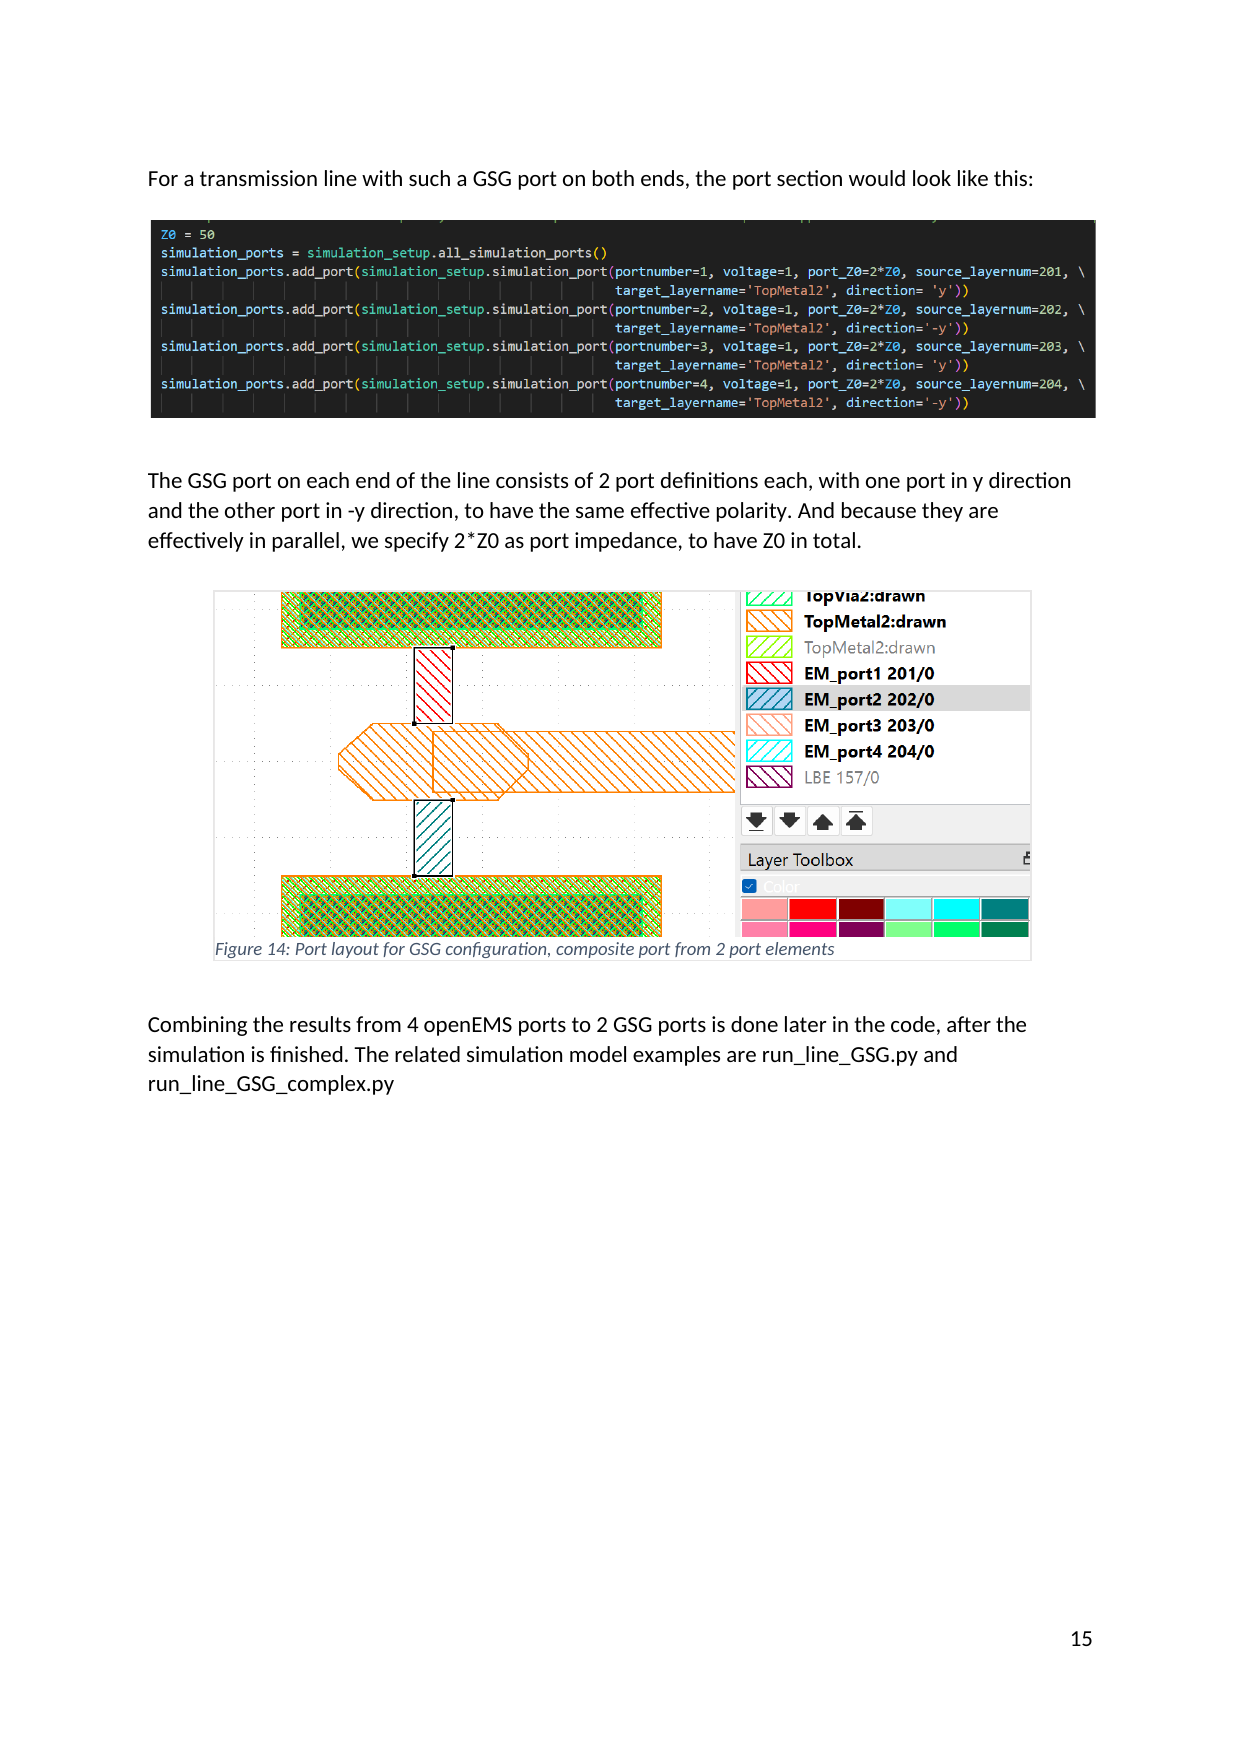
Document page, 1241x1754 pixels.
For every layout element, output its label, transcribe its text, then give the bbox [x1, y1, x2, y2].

text The GSG port on each end of the line consists of 2 port definitions each, with one port in y direction and the other port in -y direction, to have the same effective polarity. And because they are effectively in parallel, we specify 2*Z0 as port impedance, to have Z0 in total. [148, 466, 1093, 554]
text Figure 14: Port layout for GSG configuration, composite port from 2 port elements [215, 937, 1030, 960]
picture [214, 592, 1030, 937]
text For a transmission line with such a GSG port on both ends, the port section would look like this: [148, 164, 1093, 192]
text Combining the results from 4 openEMS ports to 2 GSG ports is done later in the code, after the simulation is finished. The related simulation model examples are run_line_GSG.py and run_line_GSG_complex.py [148, 1010, 1093, 1098]
picture [150, 220, 1096, 418]
